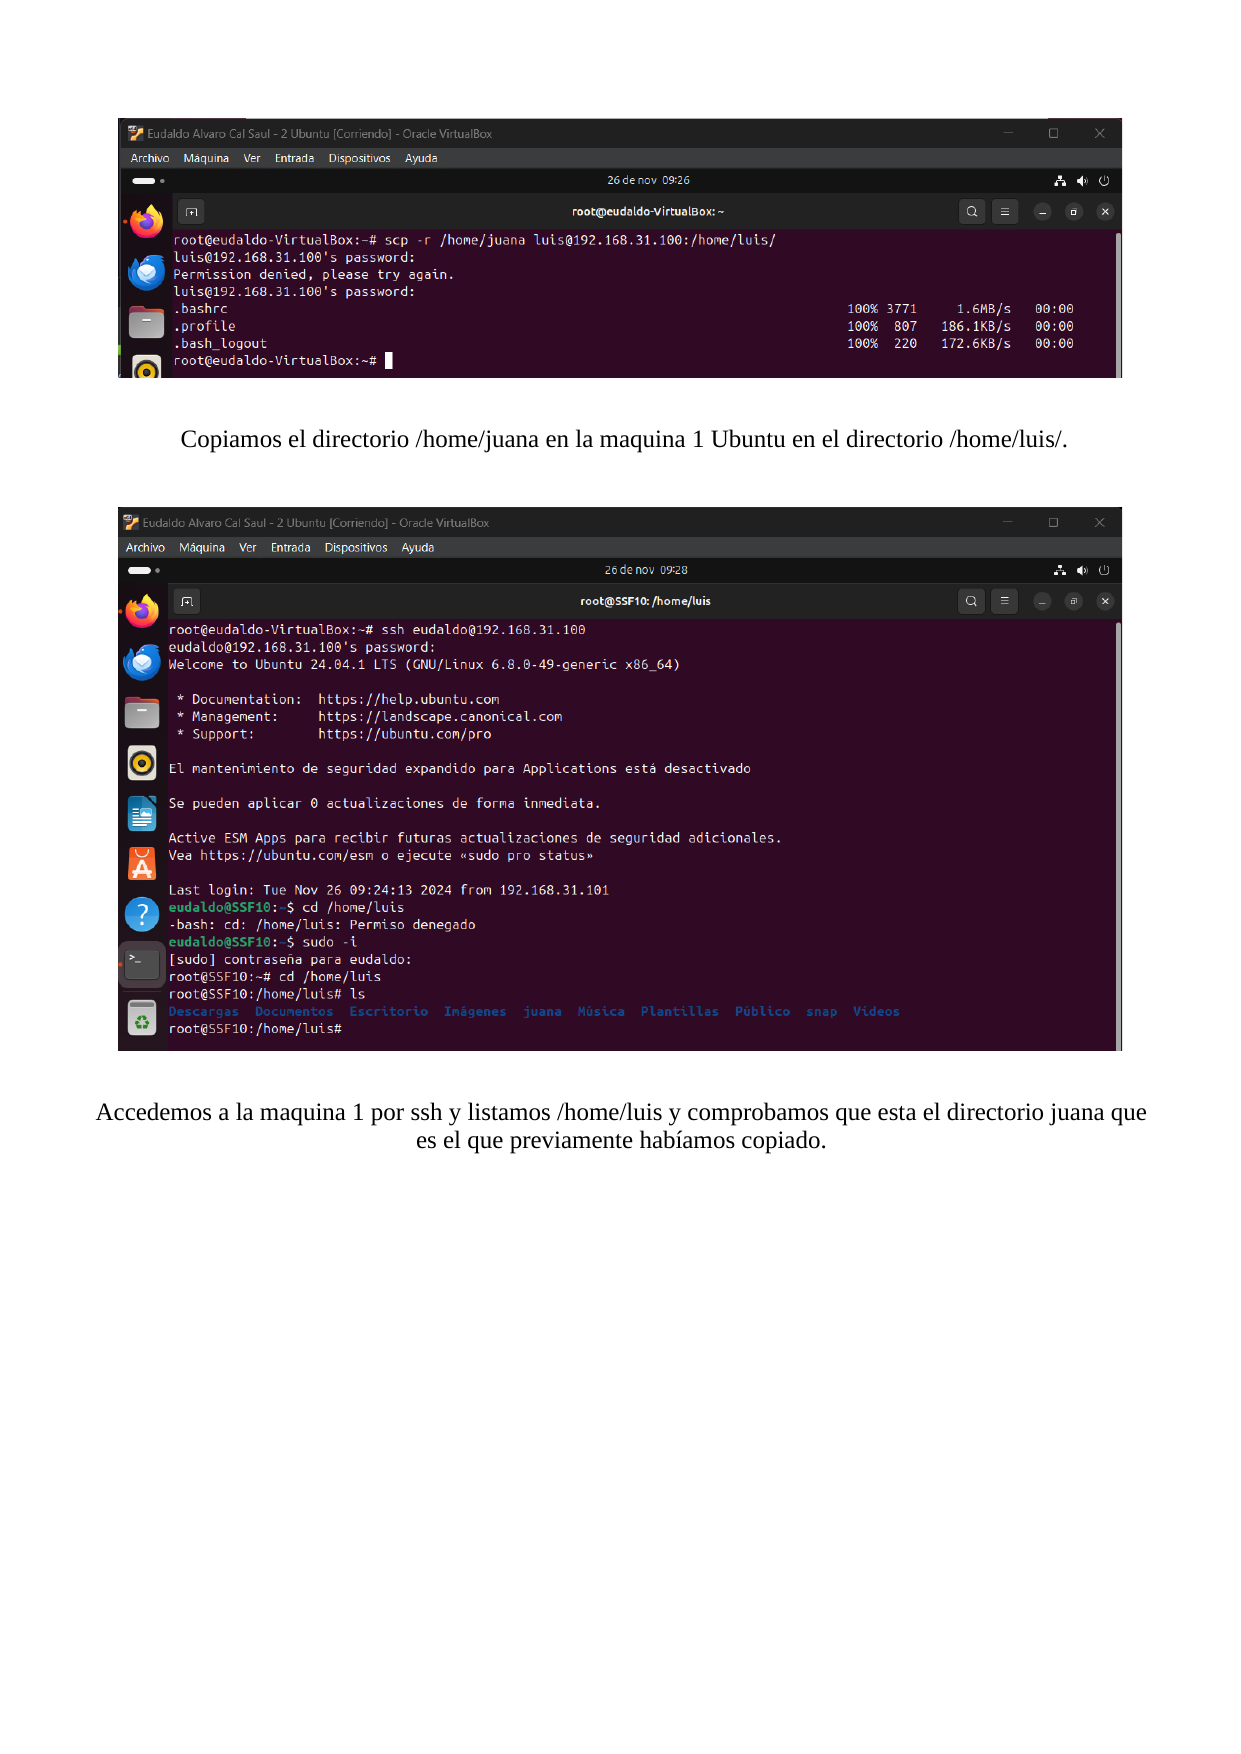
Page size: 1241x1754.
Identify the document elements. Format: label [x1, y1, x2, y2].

picture [118, 118, 1123, 378]
picture [118, 507, 1123, 1051]
